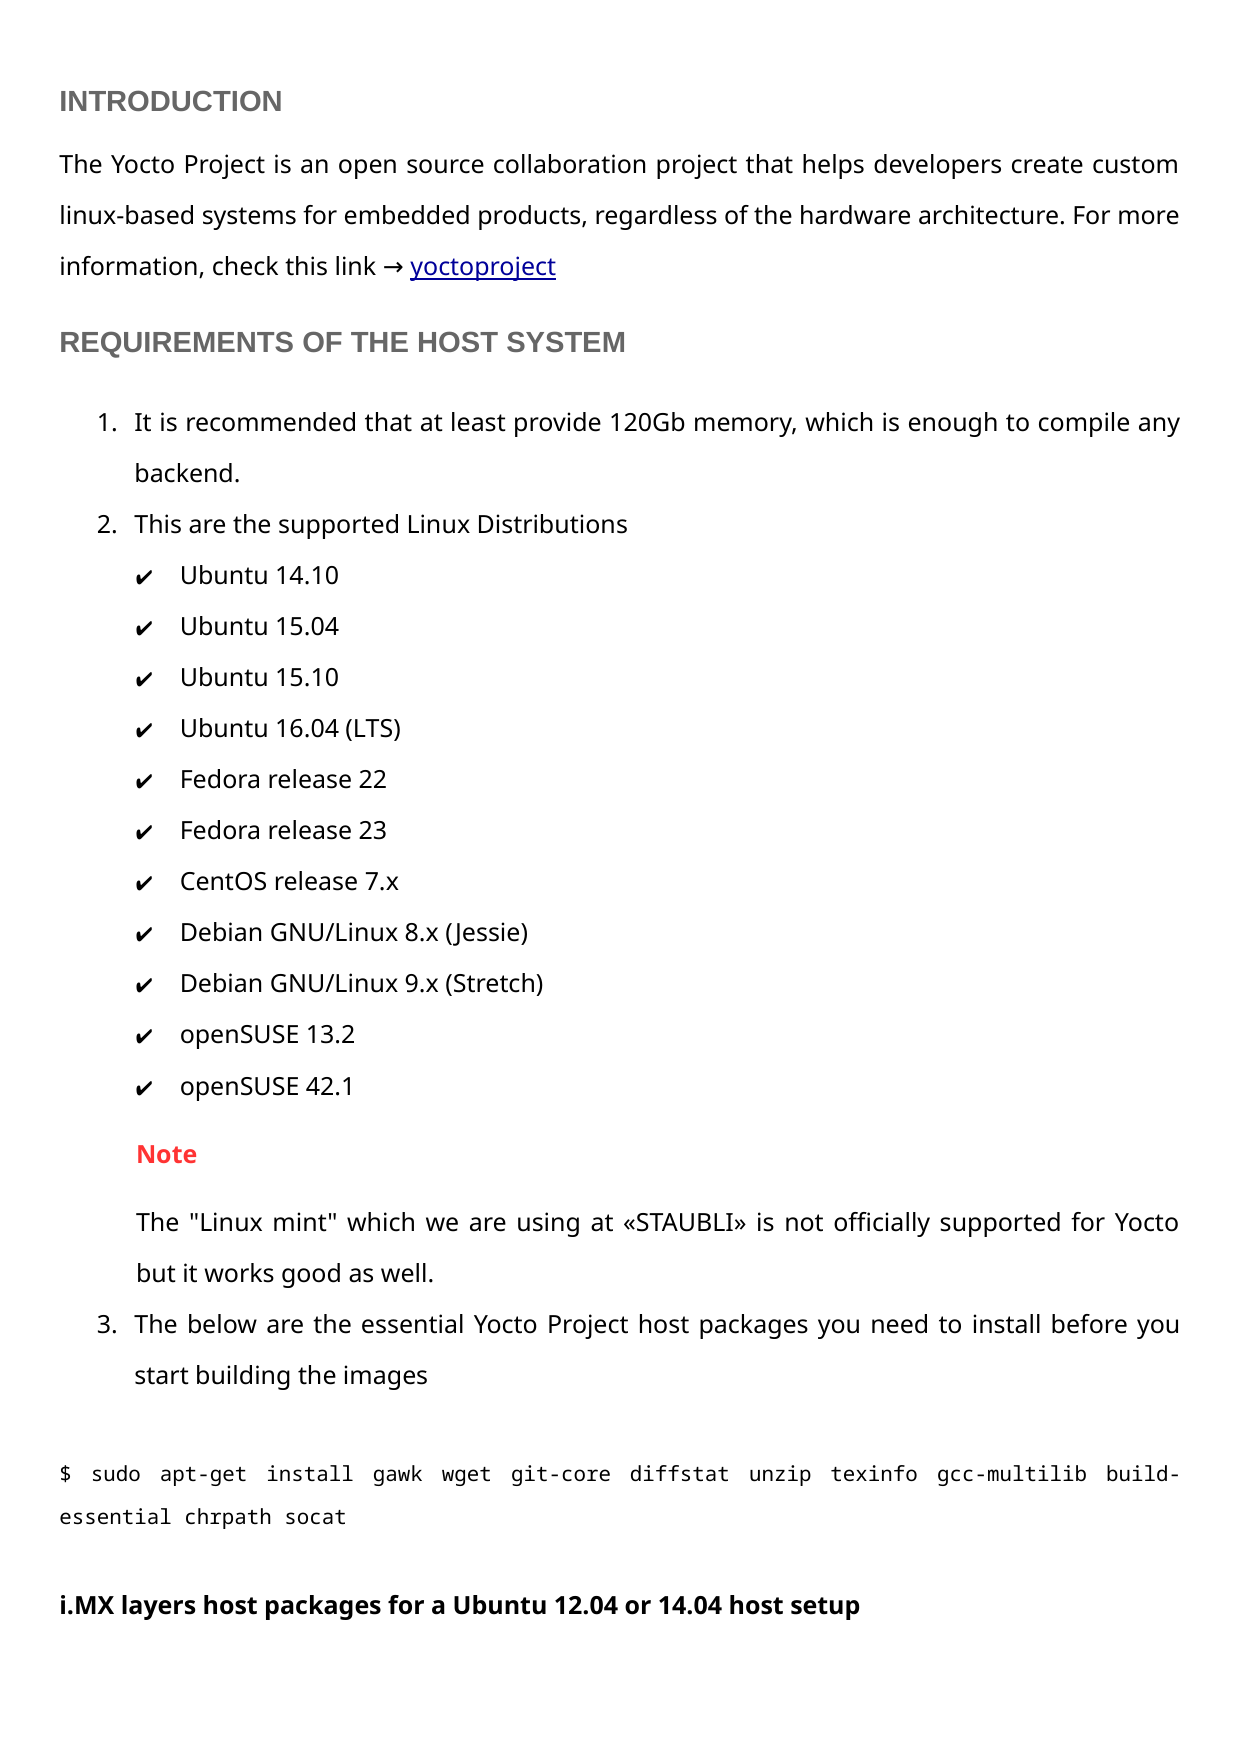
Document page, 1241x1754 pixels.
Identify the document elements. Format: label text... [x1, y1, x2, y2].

list The below are the essential Yocto Project host packages you need to install before you start building the images [97, 1306, 1181, 1392]
list Ubuntu 14.10 [136, 558, 1181, 592]
list Ubuntu 15.04 [136, 609, 1181, 643]
text i.MX layers host packages for a Ubuntu 12.04 or 14.04 host setup [59, 1587, 1181, 1621]
text The Yocto Project is an open source collaboration project that helps developers create custom linux-based systems for embedded products, regardless of the hardware architecture. For more information, check this link → yoctoproject [59, 147, 1181, 283]
text The "Linux mint" which we are using at «STAUBLI» is not officially supported for Yocto but it works good as well. [136, 1204, 1181, 1289]
list openSUSE 13.2 [136, 1017, 1181, 1051]
list CentOS release 7.x [136, 864, 1181, 898]
list It is recommended that at least provide 120Gb memory, which is enough to compile any backend. [97, 404, 1181, 490]
text Note [136, 1136, 1181, 1170]
text $ sudo apt-get install gawk wget git-core diffstat unzip texinfo gcc-multilib build-essential chrpath socat [59, 1459, 1181, 1531]
list Debian GNU/Linux 9.x (Stretch) [136, 966, 1181, 1000]
list This are the supported Linux Distributions [97, 507, 1181, 541]
subtitle INTRODUCTION [59, 84, 1181, 118]
subtitle REQUIREMENTS OF THE HOST SYSTEM [59, 325, 1181, 358]
list Ubuntu 16.04 (LTS) [136, 711, 1181, 745]
list Fedora release 22 [136, 762, 1181, 796]
list Debian GNU/Linux 8.x (Jessie) [136, 915, 1181, 949]
list Fedora release 23 [136, 813, 1181, 847]
list Ubuntu 15.10 [136, 660, 1181, 694]
list openSUSE 42.1 [136, 1068, 1181, 1102]
